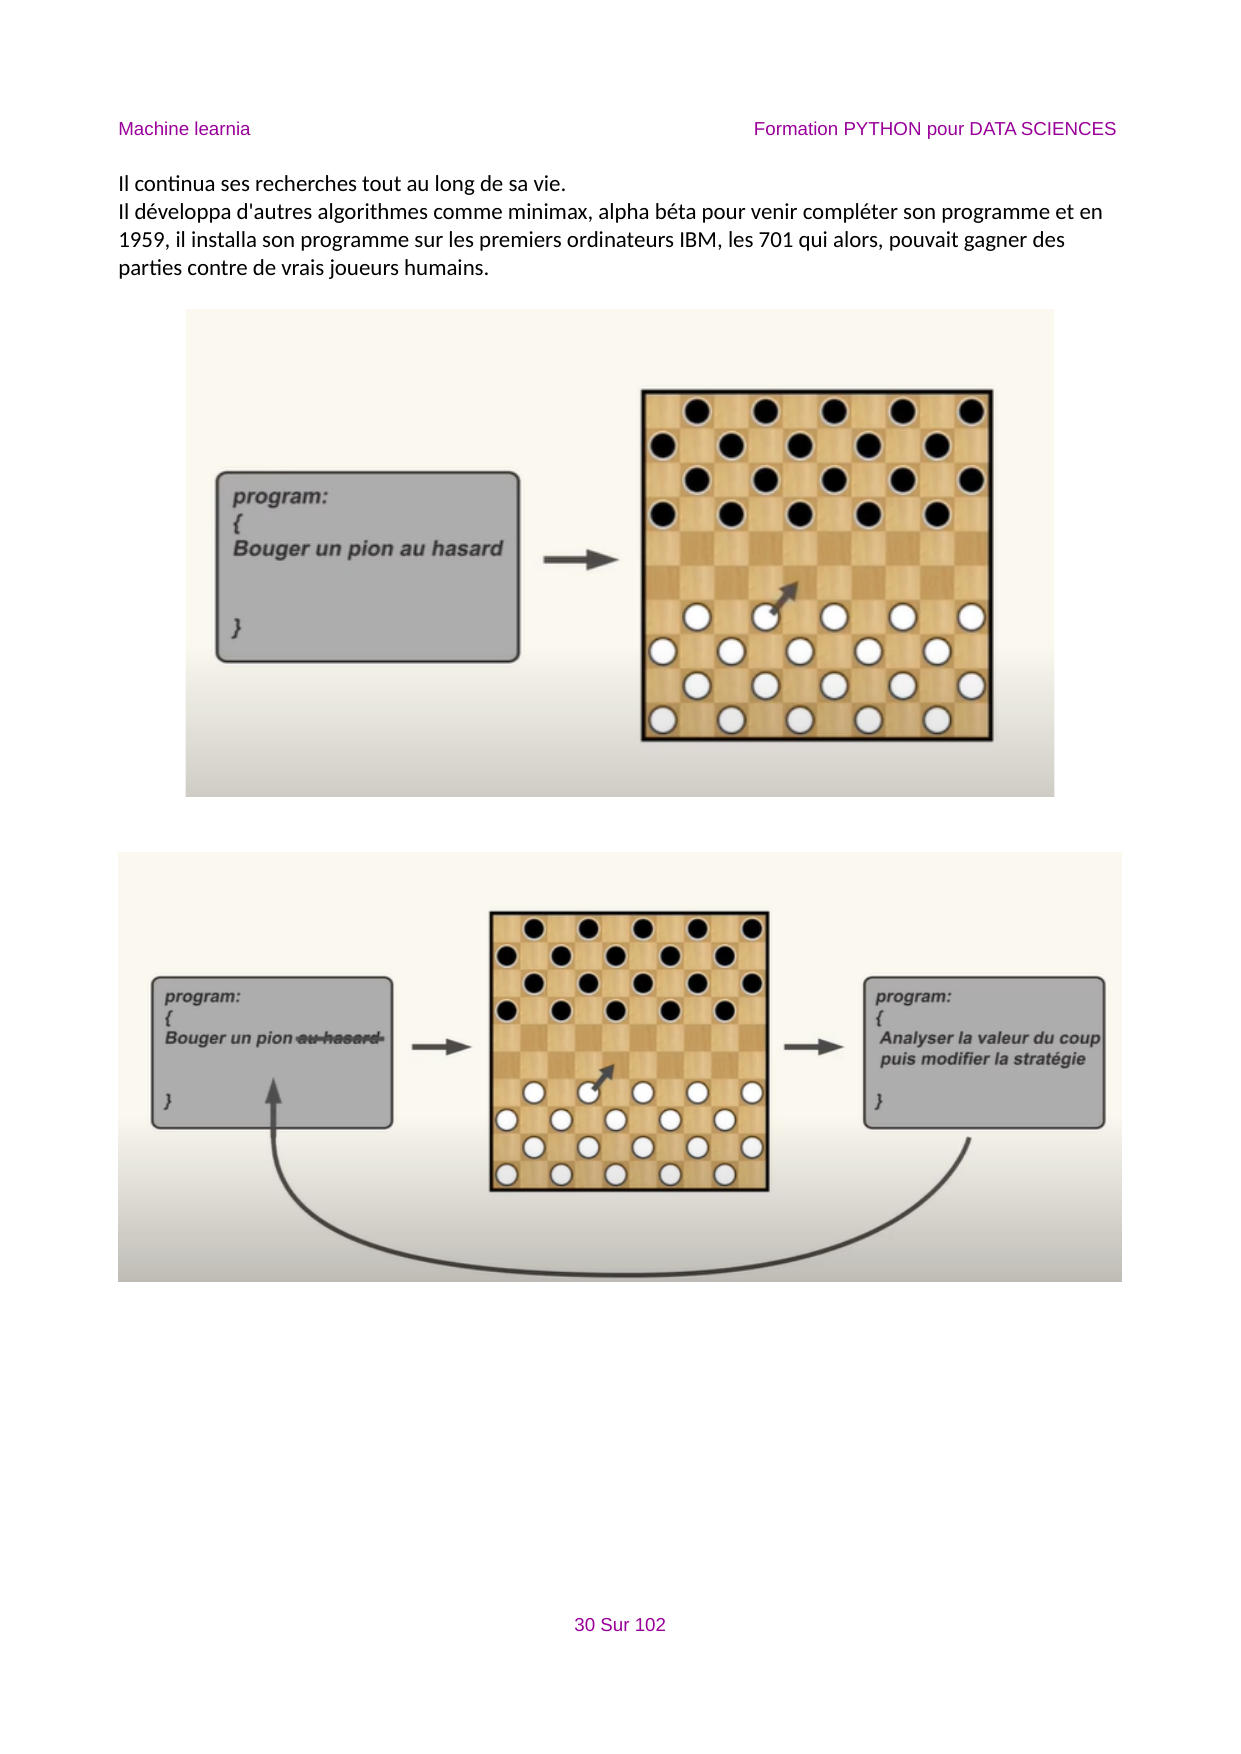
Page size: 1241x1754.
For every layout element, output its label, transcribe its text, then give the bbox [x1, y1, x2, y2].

picture [118, 852, 1122, 1282]
picture [185, 309, 1055, 797]
text Il continua ses recherches tout au long de sa vie. Il développa d'autres algorithmes comme minimax, alpha béta pour venir compléter son programme et en 1959, il installa son programme sur les premiers ordinateurs IBM, les 701 qui alors, pouvait gagner des parties contre de vrais joueurs humains. [118, 169, 1122, 281]
